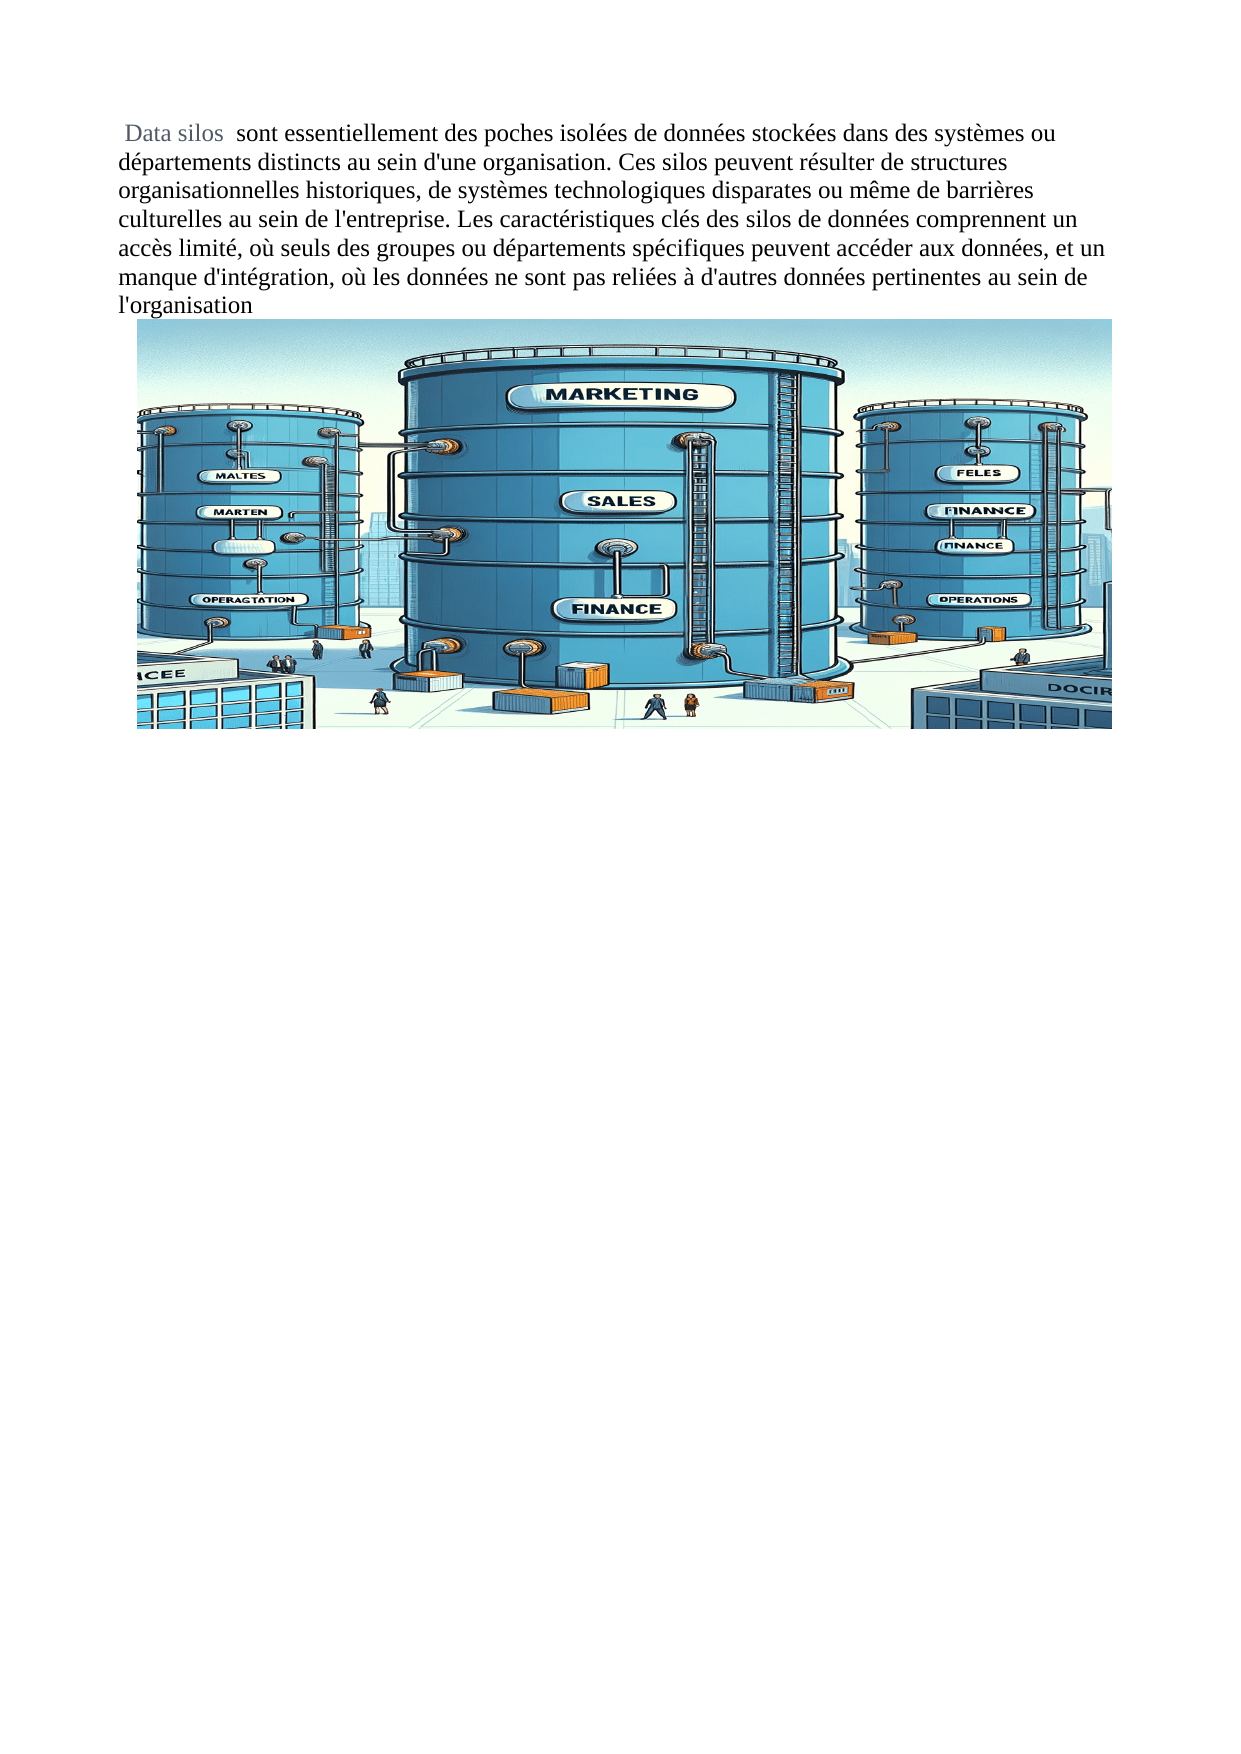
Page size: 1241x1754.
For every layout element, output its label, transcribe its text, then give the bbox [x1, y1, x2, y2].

picture [137, 319, 1112, 729]
text Data silos sont essentiellement des poches isolées de données stockées dans des systèmes ou départements distincts au sein d'une organisation. Ces silos peuvent résulter de structures organisationnelles historiques, de systèmes technologiques disparates ou même de barrières culturelles au sein de l'entreprise. Les caractéristiques clés des silos de données comprennent un accès limité, où seuls des groupes ou départements spécifiques peuvent accéder aux données, et un manque d'intégration, où les données ne sont pas reliées à d'autres données pertinentes au sein de l'organisation [118, 118, 1122, 729]
